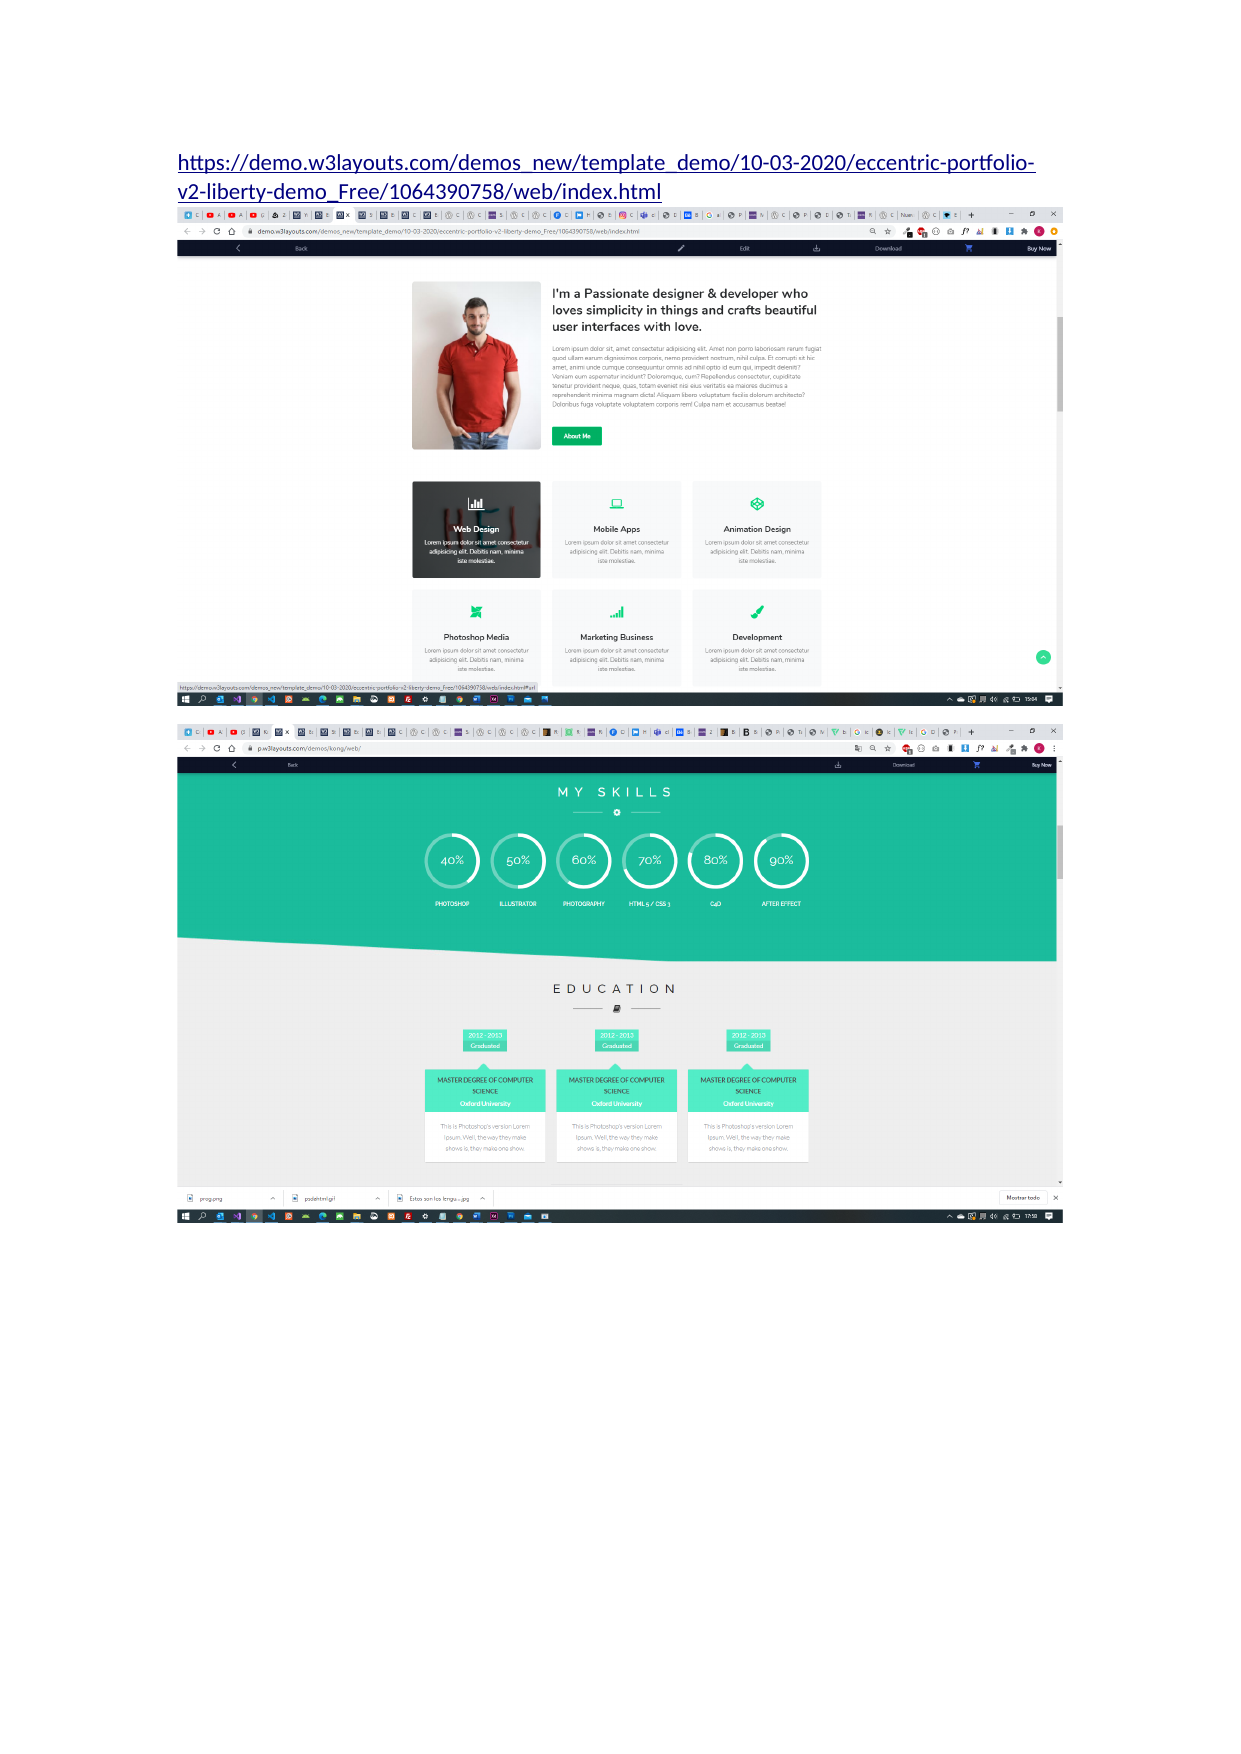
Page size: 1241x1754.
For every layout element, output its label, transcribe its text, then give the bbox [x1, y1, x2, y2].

text https://demo.w3layouts.com/demos_new/template_demo/10-03-2020/eccentric-portfolio-v2-liberty-demo_Free/1064390758/web/index.html [177, 148, 1063, 207]
